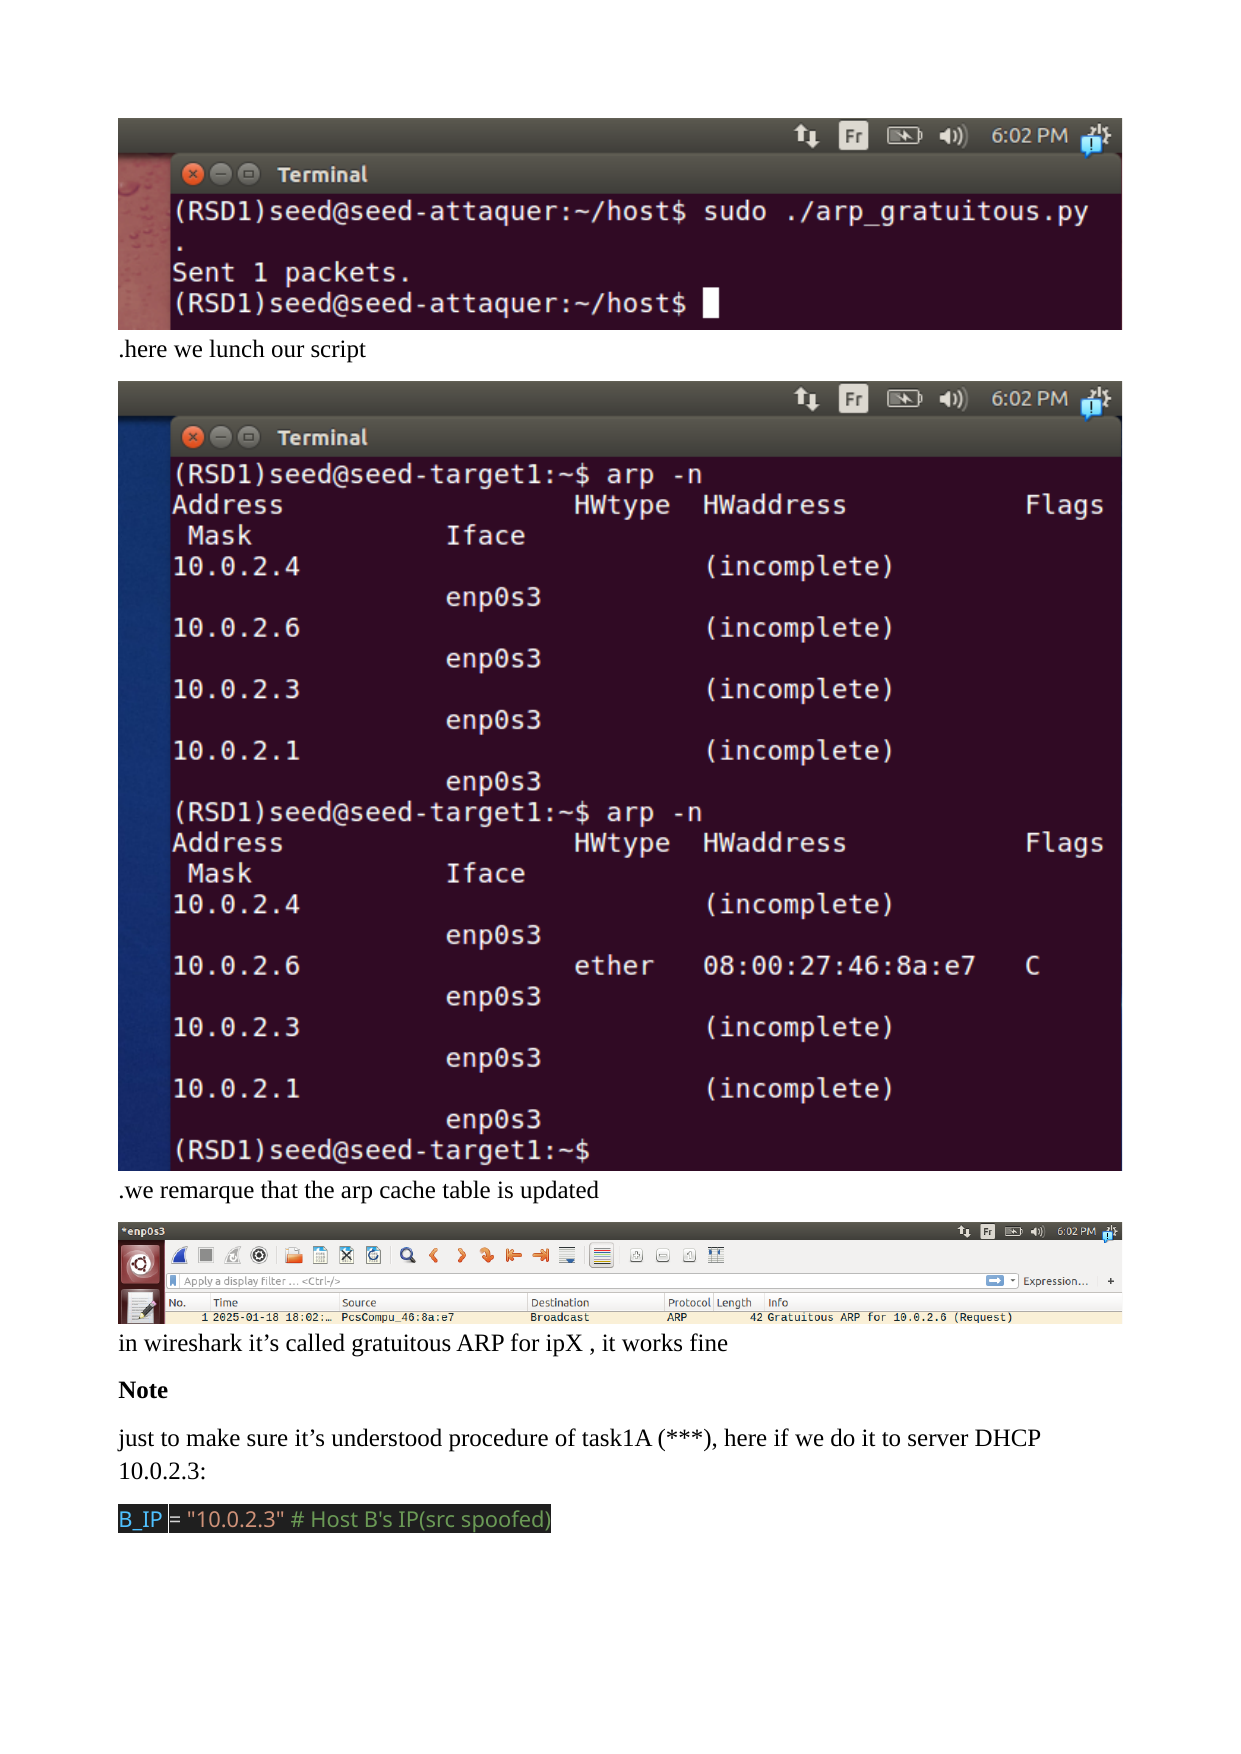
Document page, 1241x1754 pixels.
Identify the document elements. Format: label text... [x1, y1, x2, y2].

text Note [118, 1376, 1122, 1404]
text B_IP = "10.0.2.3" # Host B's IP(src spoofed) [118, 1504, 1122, 1533]
text just to make sure it’s understood procedure of task1A (***), here if we do it to server DHCP 10.0.2.3: [118, 1423, 1122, 1485]
text .we remarque that the arp cache table is updated [118, 1171, 1122, 1204]
picture [118, 381, 1123, 1171]
picture [118, 118, 1123, 330]
text .here we lunch our script [118, 330, 1122, 363]
text in wireshark it’s called gratuitous ARP for ipX , it works fine [118, 1324, 1122, 1357]
picture [118, 1222, 1123, 1324]
